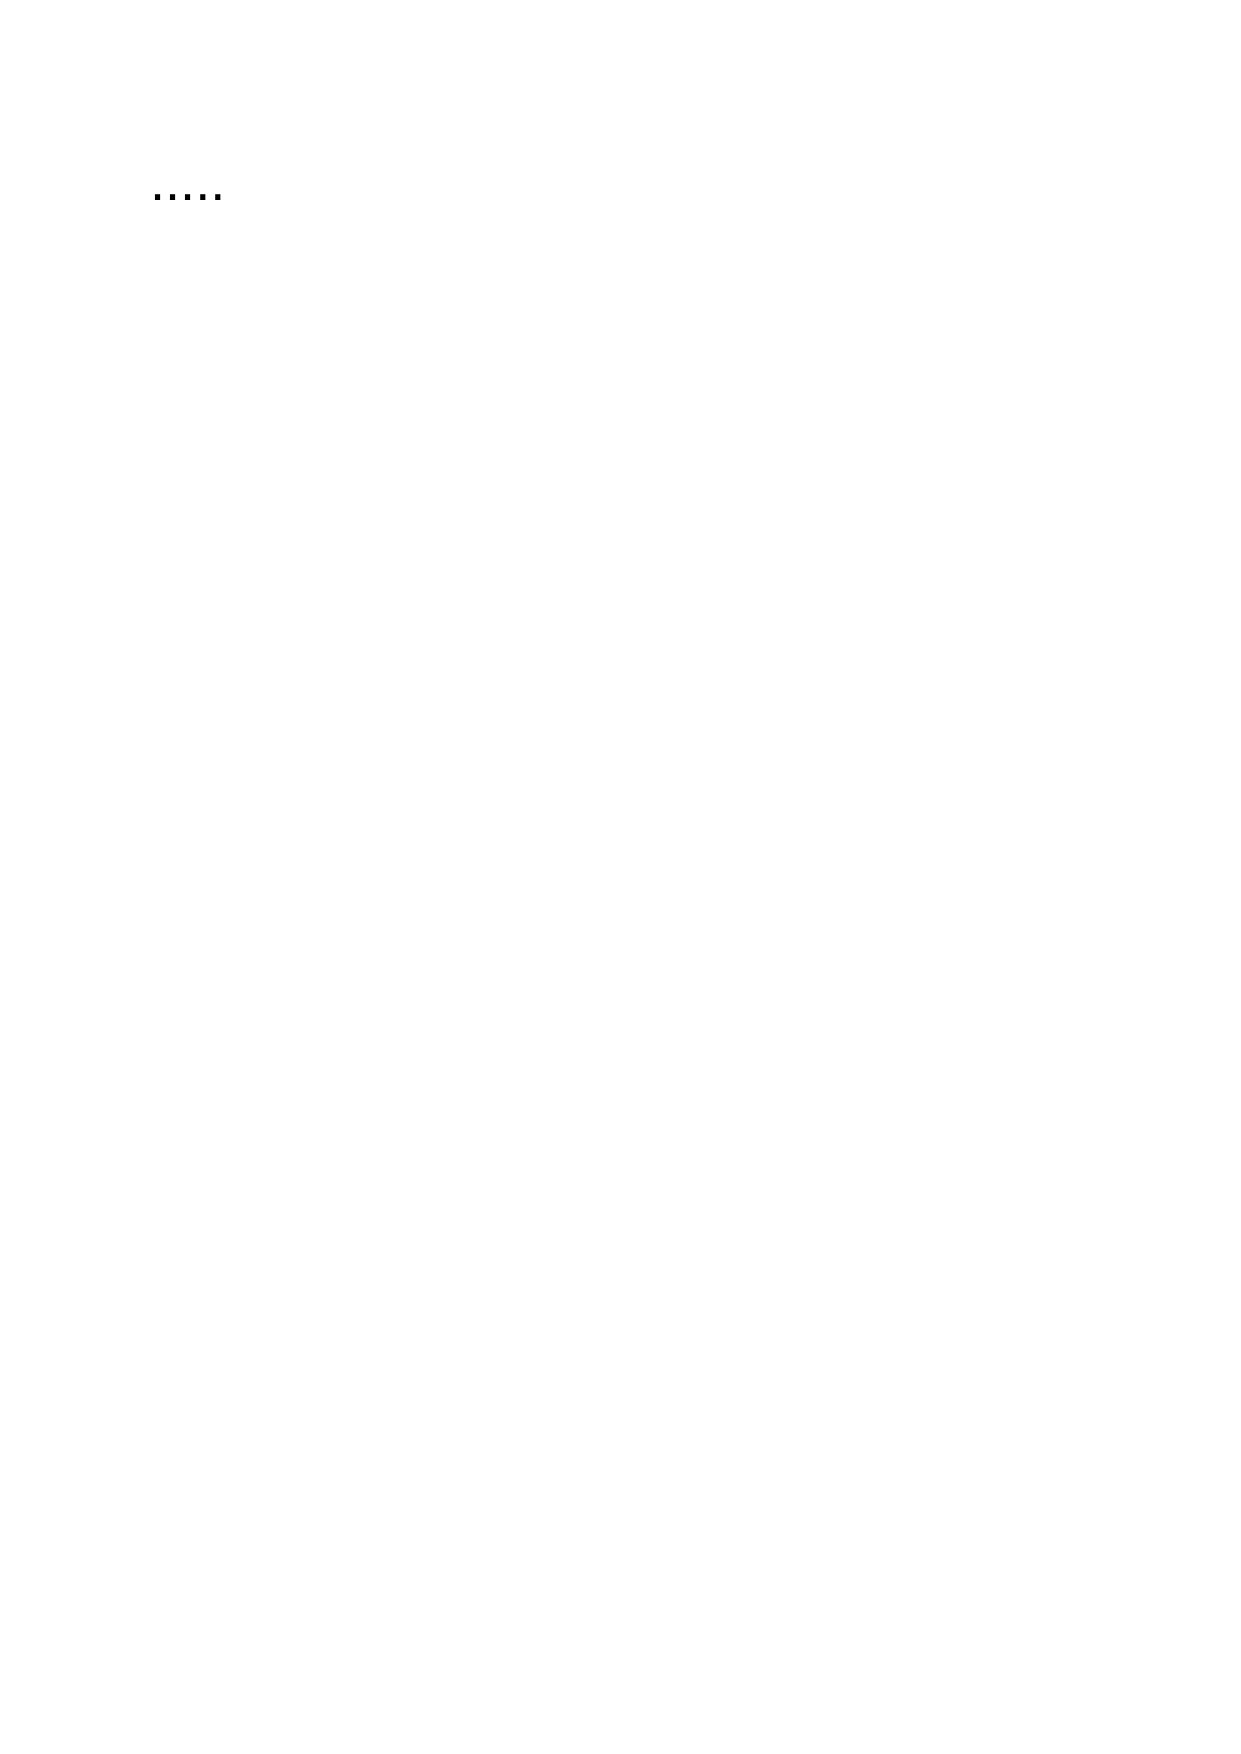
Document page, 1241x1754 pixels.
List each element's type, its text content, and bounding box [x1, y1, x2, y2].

title ..... [150, 150, 1090, 212]
